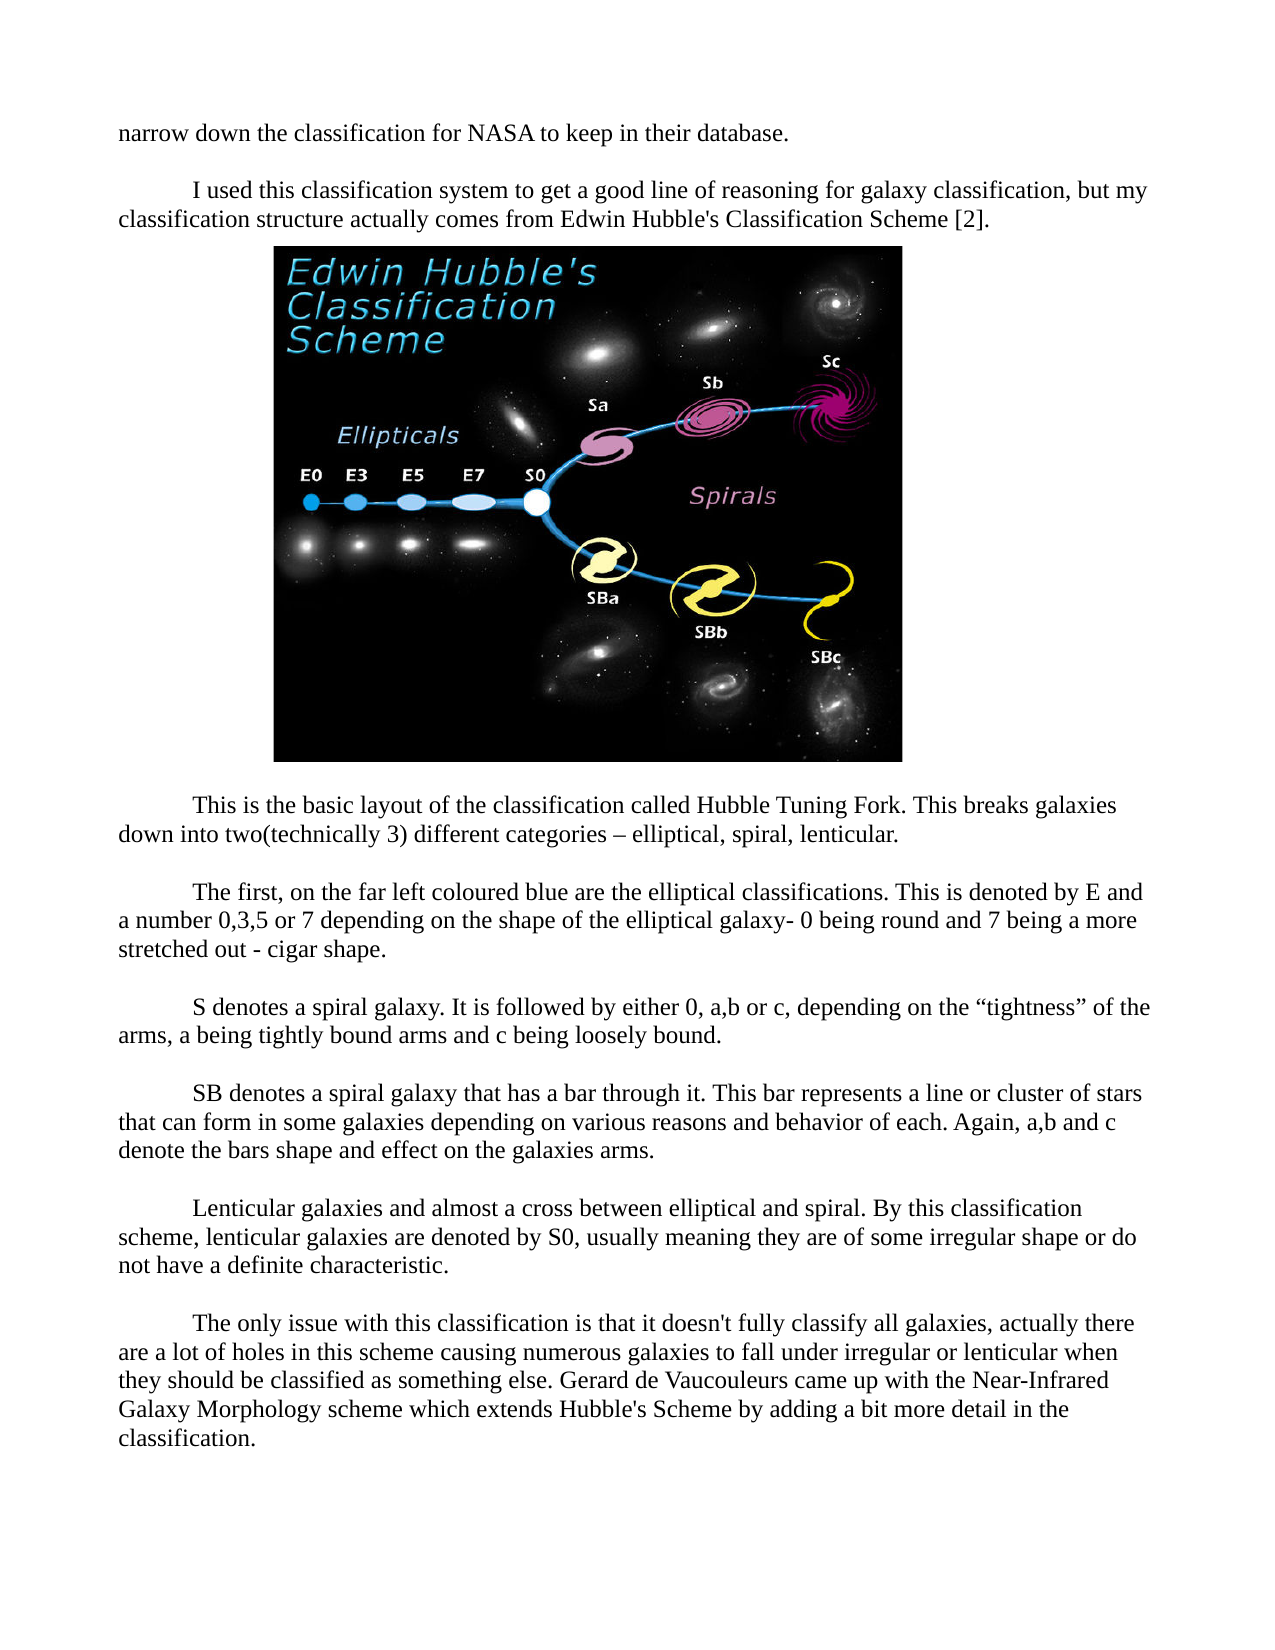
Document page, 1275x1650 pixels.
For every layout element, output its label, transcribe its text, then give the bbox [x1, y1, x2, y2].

text The only issue with this classification is that it doesn't fully classify all galaxies, actually there are a lot of holes in this scheme causing numerous galaxies to fall under irregular or lenticular when they should be classified as something else. Gerard de Vaucouleurs came up with the Near-Infrared Galaxy Morphology scheme which extends Hubble's Scheme by adding a bit more detail in the classification. [118, 1308, 1157, 1452]
picture [273, 246, 903, 762]
text I used this classification system to get a good line of reasoning for galaxy classification, but my classification structure actually comes from Edwin Hubble's Classification Scheme [2]. [118, 176, 1157, 233]
text The first, on the far left coloured blue are the elliptical classifications. This is denoted by E and a number 0,3,5 or 7 depending on the shape of the elliptical galaxy- 0 being round and 7 being a more stretched out - cigar shape. [118, 877, 1157, 963]
text S denotes a spiral galaxy. It is followed by either 0, a,b or c, depending on the “tightness” of the arms, a being tightly bound arms and c being loosely bound. [118, 992, 1157, 1049]
text Lenticular galaxies and almost a cross between elliptical and spiral. By this classification scheme, lenticular galaxies are denoted by S0, usually meaning they are of some irregular shape or do not have a definite characteristic. [118, 1193, 1157, 1279]
text SB denotes a spiral galaxy that has a bar through it. This bar represents a line or cluster of stars that can form in some galaxies depending on various reasons and behavior of each. Again, a,b and c denote the bars shape and effect on the galaxies arms. [118, 1078, 1157, 1164]
text narrow down the classification for NASA to keep in their database. [118, 118, 1157, 147]
text This is the basic layout of the classification called Hubble Tuning Fork. This breaks galaxies down into two(technically 3) different categories – elliptical, spiral, lenticular. [118, 790, 1157, 848]
